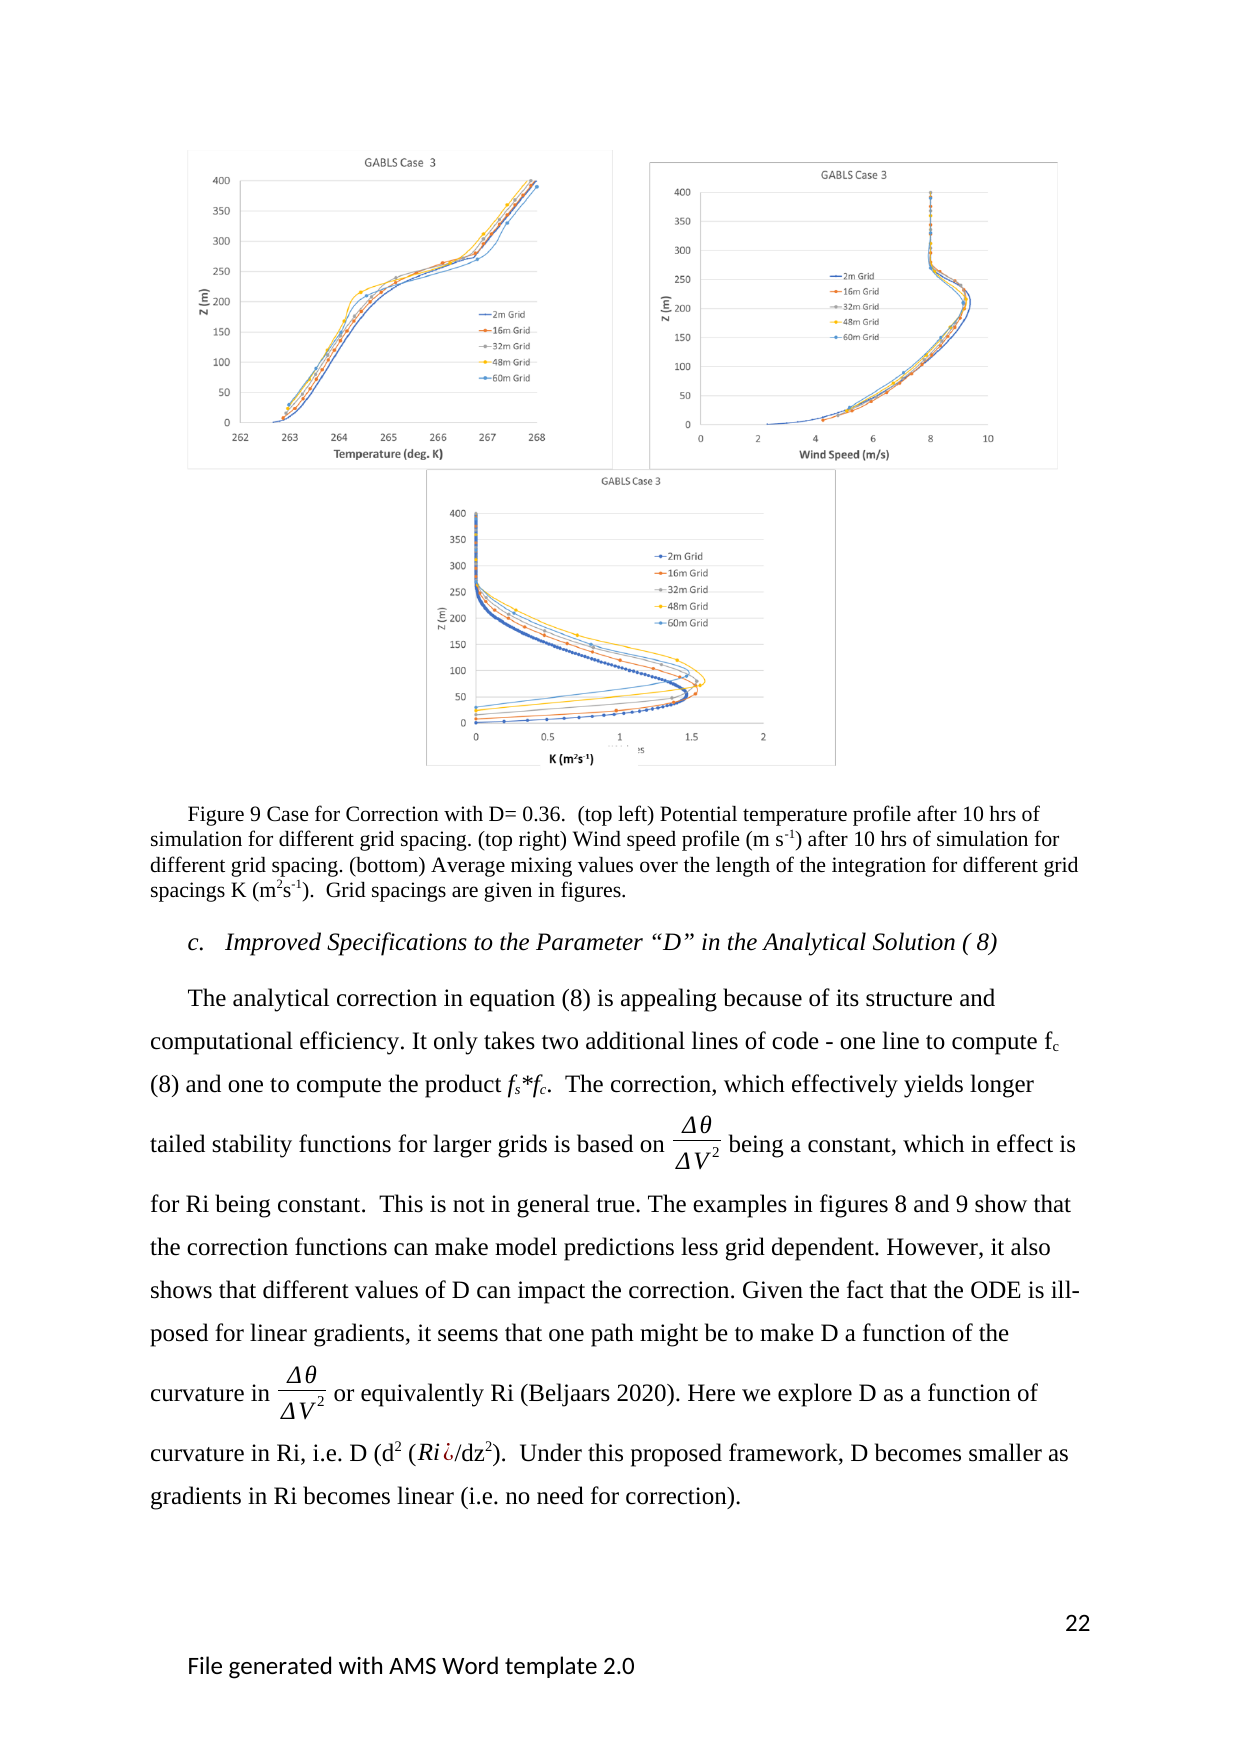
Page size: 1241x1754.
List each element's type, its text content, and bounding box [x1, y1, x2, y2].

text Figure 9 Case for Correction with D= 0.36. (top left) Potential temperature profile after 10 hrs of simulation for different grid spacing. (top right) Wind speed profile (m s-1) after 10 hrs of simulation for different grid spacing. (bottom) Average mixing values over the length of the integration for different grid spacings K (m2s-1). Grid spacings are given in figures. [150, 801, 1090, 902]
picture [187, 150, 1058, 774]
text The analytical correction in equation (8) is appealing because of its structure and computational efficiency. It only takes two additional lines of code - one line to compute fc (8) and one to compute the product fs*fc. The correction, which effectively yields longer tailed stability functions for larger grids is based on being a constant, which in effect is for Ri being constant. This is not in general true. The examples in figures 8 and 9 show that the correction functions can make model predictions less grid dependent. However, it also shows that different values of D can impact the correction. Given the fact that the ODE is ill-posed for linear gradients, it seems that one path might be to make D a function of the curvature in or equivalently Ri (Beljaars 2020). Here we explore D as a function of curvature in Ri, i.e. D (d2 (/dz2). Under this proposed framework, D becomes smaller as gradients in Ri becomes linear (i.e. no need for correction). [150, 983, 1090, 1510]
list Improved Specifications to the Parameter “D” in the Analytical Solution ( 8) [187, 927, 1090, 956]
